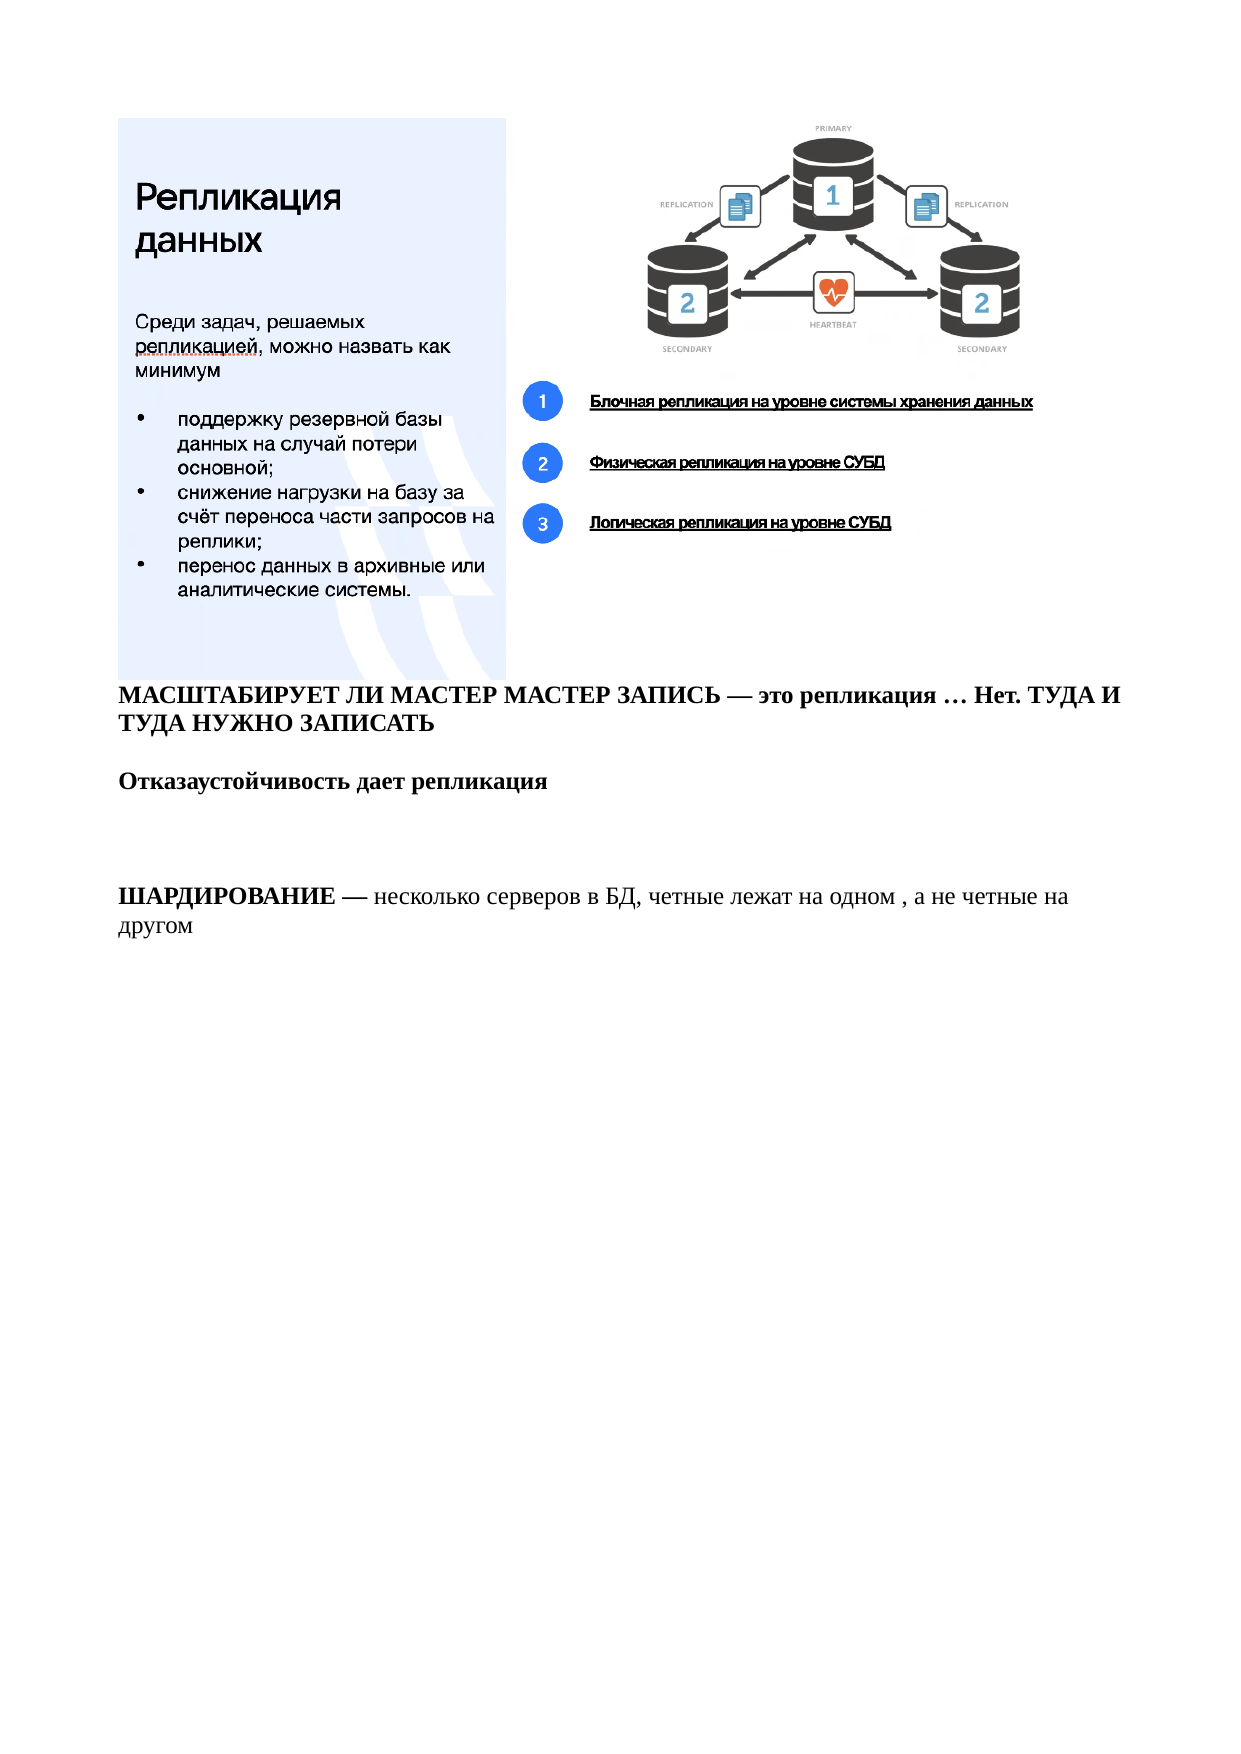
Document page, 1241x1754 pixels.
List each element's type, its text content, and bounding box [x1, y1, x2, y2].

text МАСШТАБИРУЕТ ЛИ МАСТЕР МАСТЕР ЗАПИСЬ — это репликация … Нет. ТУДА И ТУДА НУЖНО ЗАПИСАТЬ [118, 680, 1122, 737]
text Отказаустойчивость дает репликация [118, 766, 1122, 795]
text ШАРДИРОВАНИЕ — несколько серверов в БД, четные лежат на одном , а не четные на другом [118, 881, 1122, 938]
picture [118, 118, 1123, 680]
